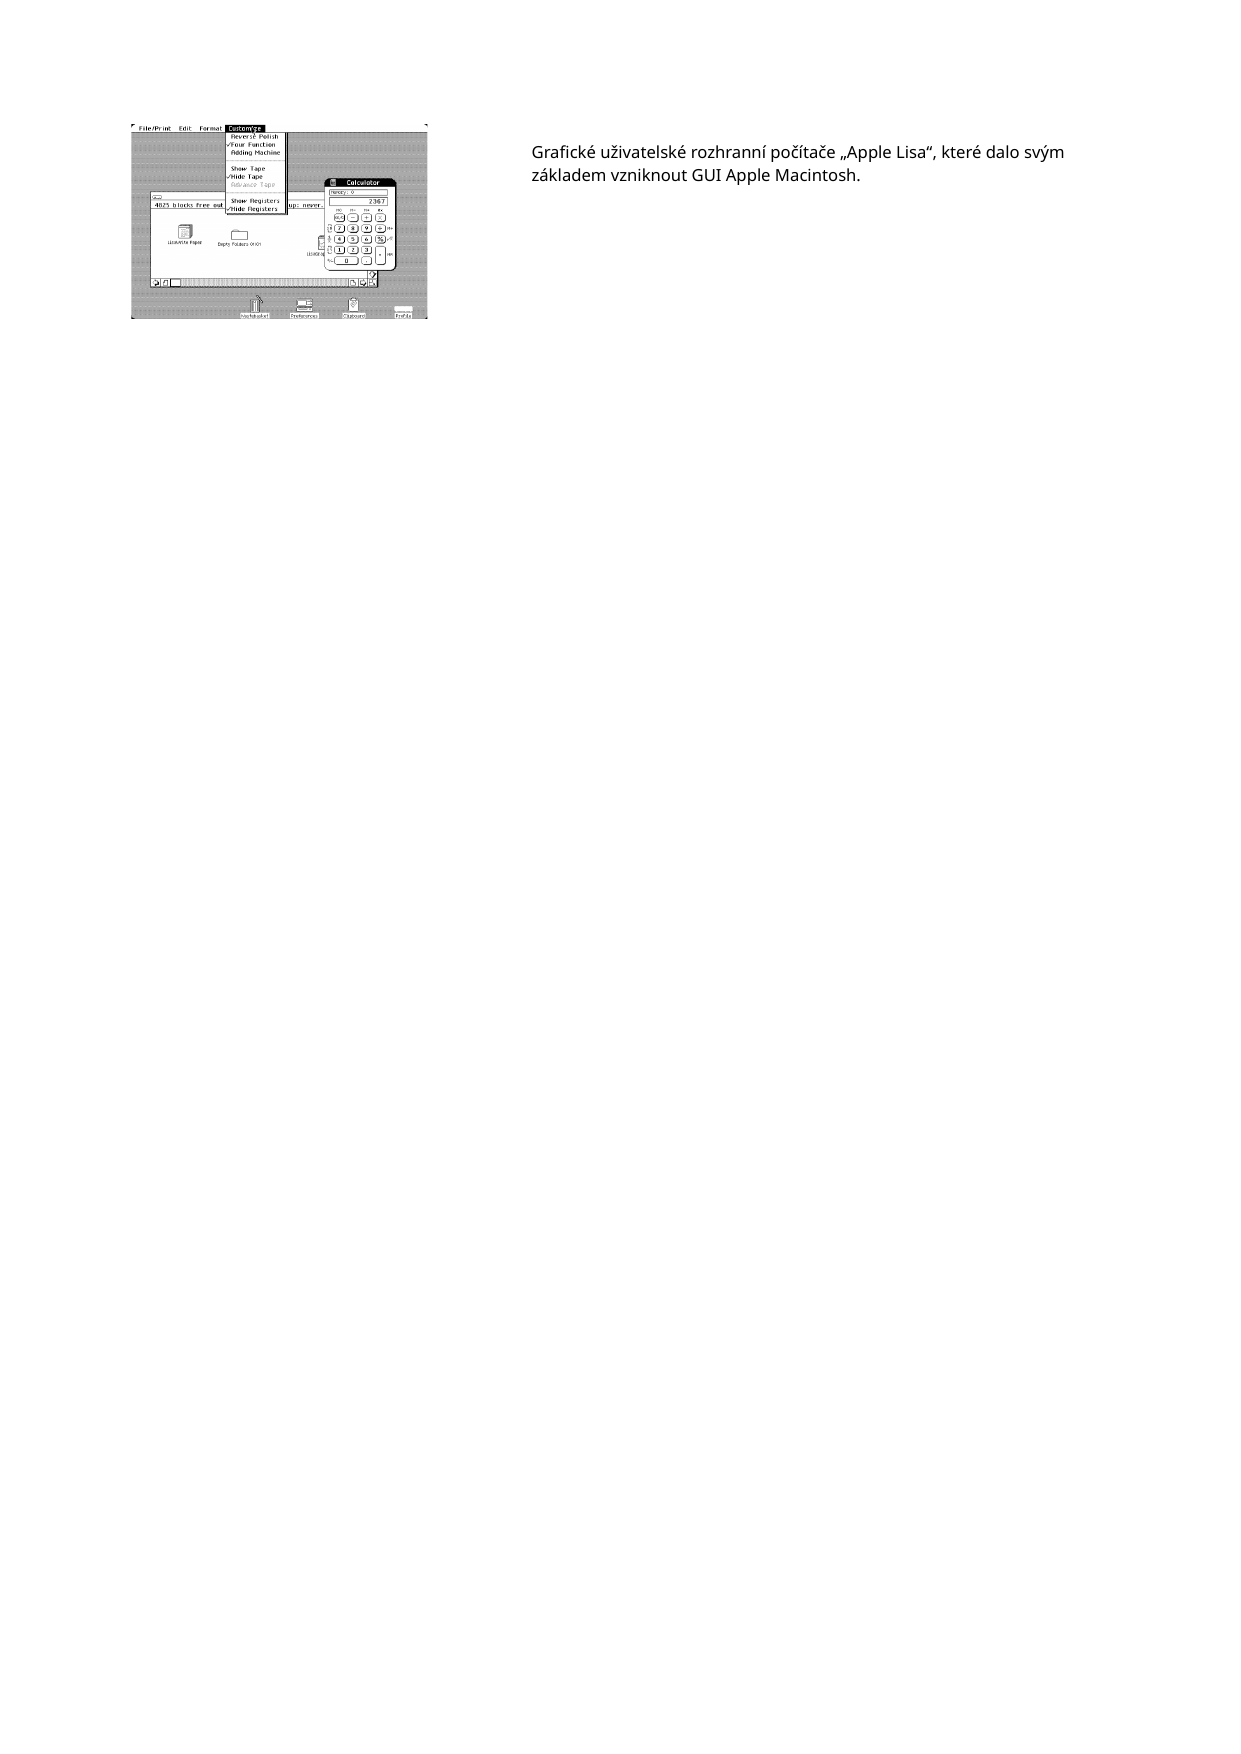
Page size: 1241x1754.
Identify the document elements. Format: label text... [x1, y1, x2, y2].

table_cell [443, 118, 531, 348]
table_cell [118, 125, 443, 348]
table_cell [118, 118, 443, 124]
table_cell Grafické uživatelské rozhranní počítače „Apple Lisa“, které dalo svým základem vzniknout GUI Apple Macintosh. [531, 118, 1122, 348]
picture [131, 124, 428, 319]
